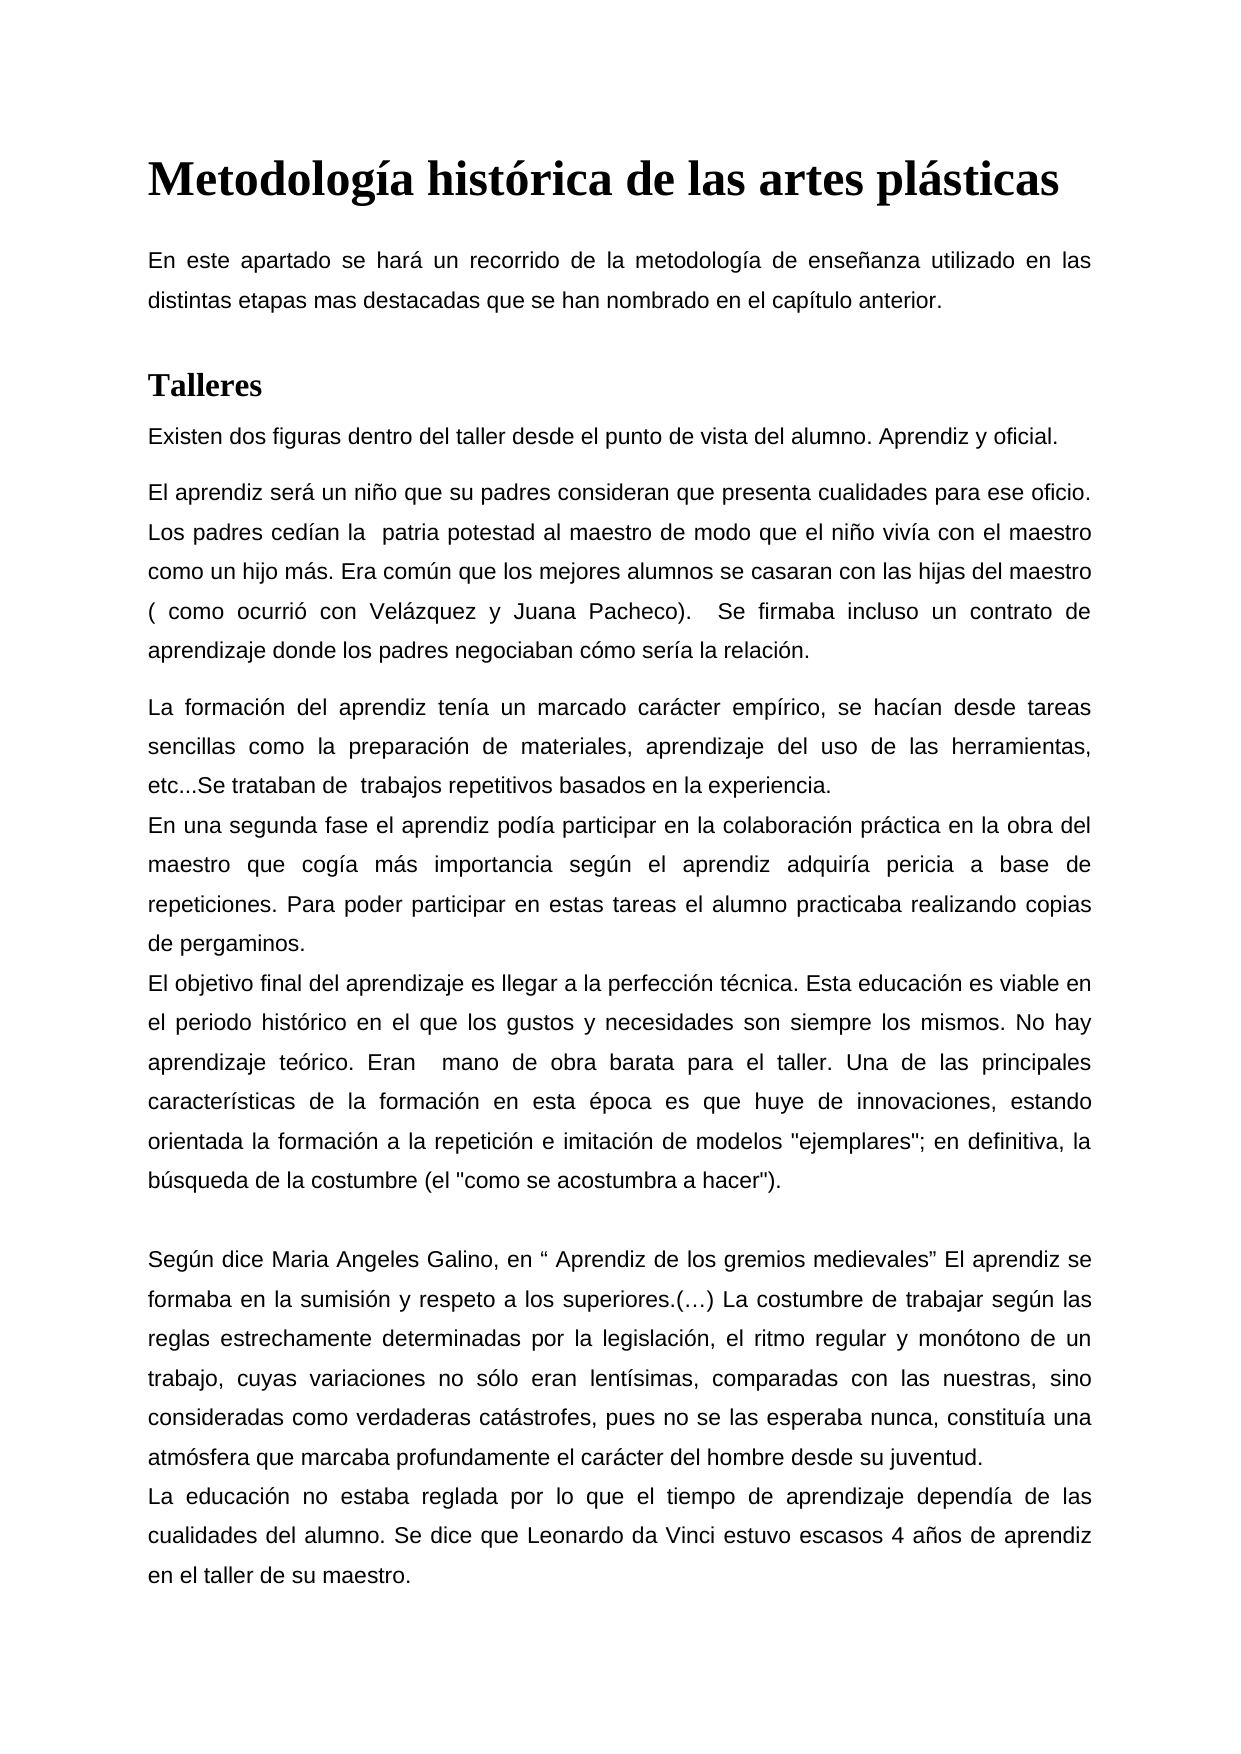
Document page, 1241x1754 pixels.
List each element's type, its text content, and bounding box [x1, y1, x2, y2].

subtitle Metodología histórica de las artes plásticas [148, 148, 1093, 206]
text El aprendiz será un niño que su padres consideran que presenta cualidades para ese oficio. Los padres cedían la patria potestad al maestro de modo que el niño vivía con el maestro como un hijo más. Era común que los mejores alumnos se casaran con las hijas del maestro ( como ocurrió con Velázquez y Juana Pacheco). Se firmaba incluso un contrato de aprendizaje donde los padres negociaban cómo sería la relación. [148, 479, 1093, 664]
text En una segunda fase el aprendiz podía participar en la colaboración práctica en la obra del maestro que cogía más importancia según el aprendiz adquiría pericia a base de repeticiones. Para poder participar en estas tareas el alumno practicaba realizando copias de pergaminos. [148, 812, 1093, 957]
text Existen dos figuras dentro del taller desde el punto de vista del alumno. Aprendiz y oficial. [148, 423, 1093, 449]
text La educación no estaba reglada por lo que el tiempo de aprendizaje dependía de las cualidades del alumno. Se dice que Leonardo da Vinci estuvo escasos 4 años de aprendiz en el taller de su maestro. [148, 1483, 1093, 1588]
text Según dice Maria Angeles Galino, en “ Aprendiz de los gremios medievales” El aprendiz se formaba en la sumisión y respeto a los superiores.(…) La costumbre de trabajar según las reglas estrechamente determinadas por la legislación, el ritmo regular y monótono de un trabajo, cuyas variaciones no sólo eran lentísimas, comparadas con las nuestras, sino consideradas como verdaderas catástrofes, pues no se las esperaba nunca, constituía una atmósfera que marcaba profundamente el carácter del hombre desde su juventud. [148, 1246, 1093, 1470]
text La formación del aprendiz tenía un marcado carácter empírico, se hacían desde tareas sencillas como la preparación de materiales, aprendizaje del uso de las herramientas, etc...Se trataban de trabajos repetitivos basados en la experiencia. [148, 693, 1093, 799]
text Talleres [148, 366, 1093, 404]
text El objetivo final del aprendizaje es llegar a la perfección técnica. Esta educación es viable en el periodo histórico en el que los gustos y necesidades son siempre los mismos. No hay aprendizaje teórico. Eran mano de obra barata para el taller. Una de las principales características de la formación en esta época es que huye de innovaciones, estando orientada la formación a la repetición e imitación de modelos "ejemplares"; en definitiva, la búsqueda de la costumbre (el "como se acostumbra a hacer"). [148, 970, 1093, 1193]
text En este apartado se hará un recorrido de la metodología de enseñanza utilizado en las distintas etapas mas destacadas que se han nombrado en el capítulo anterior. [148, 247, 1093, 313]
